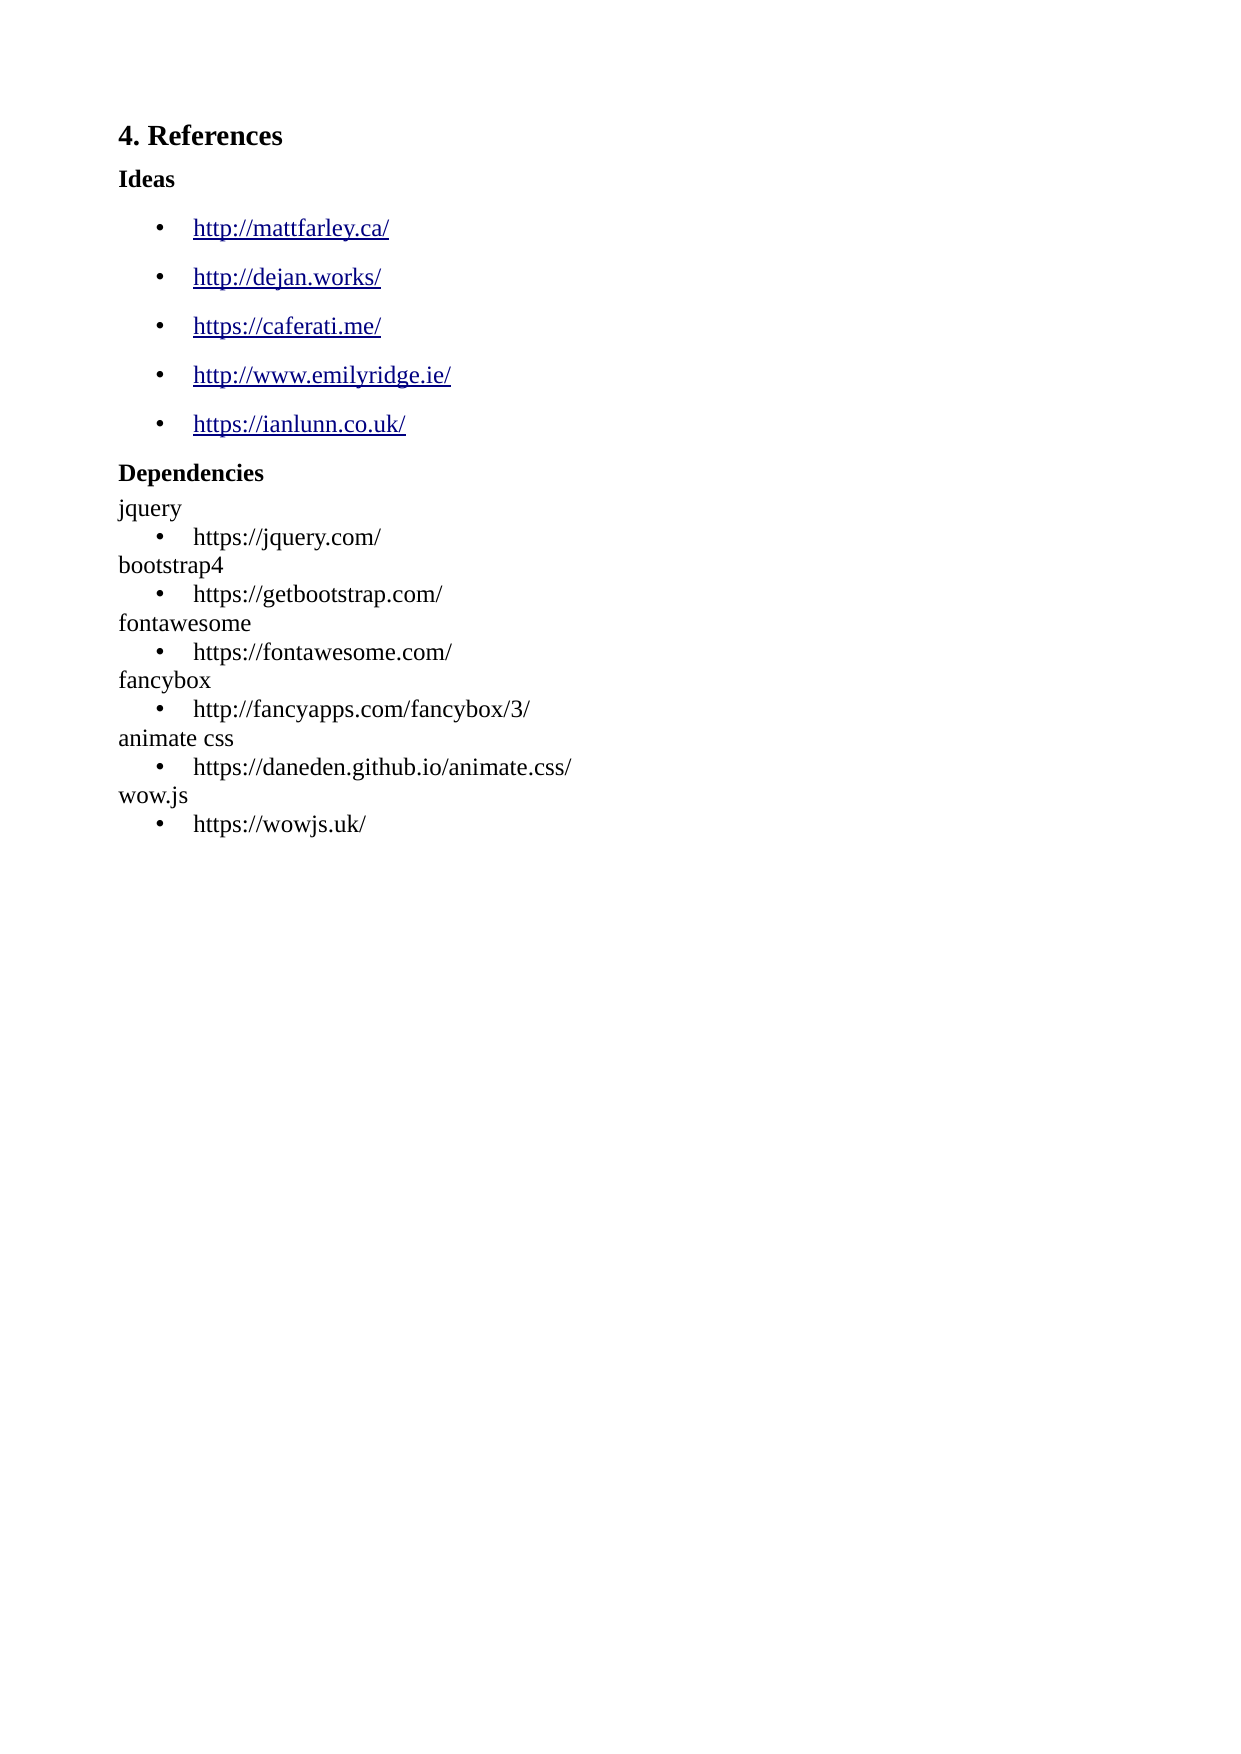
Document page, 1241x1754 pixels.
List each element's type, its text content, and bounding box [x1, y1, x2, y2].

text fancybox [118, 666, 1122, 694]
list http://mattfarley.ca/ [156, 213, 1122, 242]
list http://www.emilyridge.ie/ [156, 360, 1122, 389]
list https://caferati.me/ [156, 311, 1122, 340]
list https://getbootstrap.com/ [156, 579, 1122, 608]
list http://dejan.works/ [156, 262, 1122, 291]
list http://fancyapps.com/fancybox/3/ [156, 694, 1122, 723]
list https://wowjs.uk/ [156, 809, 1122, 838]
subtitle 4. References [118, 118, 1122, 152]
text Dependencies [118, 458, 1122, 487]
text animate css [118, 723, 1122, 752]
list https://fontawesome.com/ [156, 637, 1122, 666]
list https://ianlunn.co.uk/ [156, 409, 1122, 438]
text wow.js [118, 781, 1122, 809]
text jquery [118, 493, 1122, 522]
list https://daneden.github.io/animate.css/ [156, 752, 1122, 781]
text fontawesome [118, 608, 1122, 637]
list https://jquery.com/ [156, 522, 1122, 551]
text Ideas [118, 164, 1122, 193]
text bootstrap4 [118, 551, 1122, 579]
